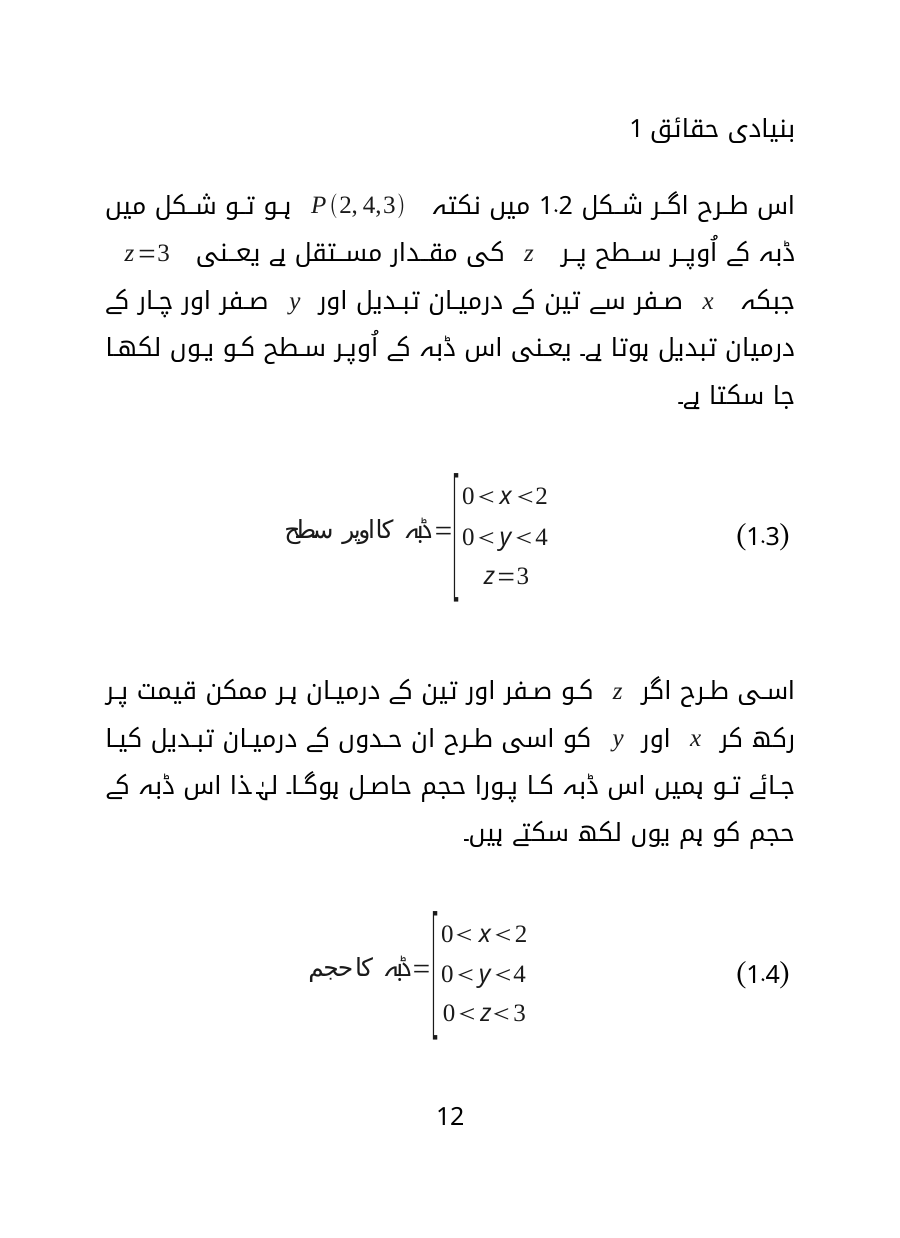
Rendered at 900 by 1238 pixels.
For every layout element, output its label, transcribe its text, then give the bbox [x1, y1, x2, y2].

table_header (1.3) [718, 466, 795, 621]
table_header [105, 904, 718, 1059]
text اسی طرح اگرکو صفر اور تین کے درمیان ہر ممکن قیمت پر رکھ کراورکو اسی طرح ان حدوں کے درمیان تبدیل کیا جائے تو ہمیں اس ڈبہ کا پورا حجم حاصل ہوگا۔ لہٰذا اس ڈبہ کے حجم کو ہم یوں لکھ سکتے ہیں۔ [105, 667, 795, 857]
table_header (1.4) [718, 904, 795, 1059]
text کارتسی محدد کے نظام میں اگر ہم متغیرہکو صفر رکھیں اورکو تبدیل کریں تو ہمیں سطح ملتی ہے۔ اس طرح اگر شکل 1.2 میں نکتہ ہو تو شکل میں ڈبہ کے اُوپر سطح پر کی مقدار مستقل ہے یعنی جبکہ صفر سے تین کے درمیان تبدیل اورصفر اور چار کے درمیان تبدیل ہوتا ہے۔ یعنی اس ڈبہ کے اُوپر سطح کو یوں لکھا جا سکتا ہے۔ [105, 182, 795, 419]
table_header [105, 466, 718, 621]
